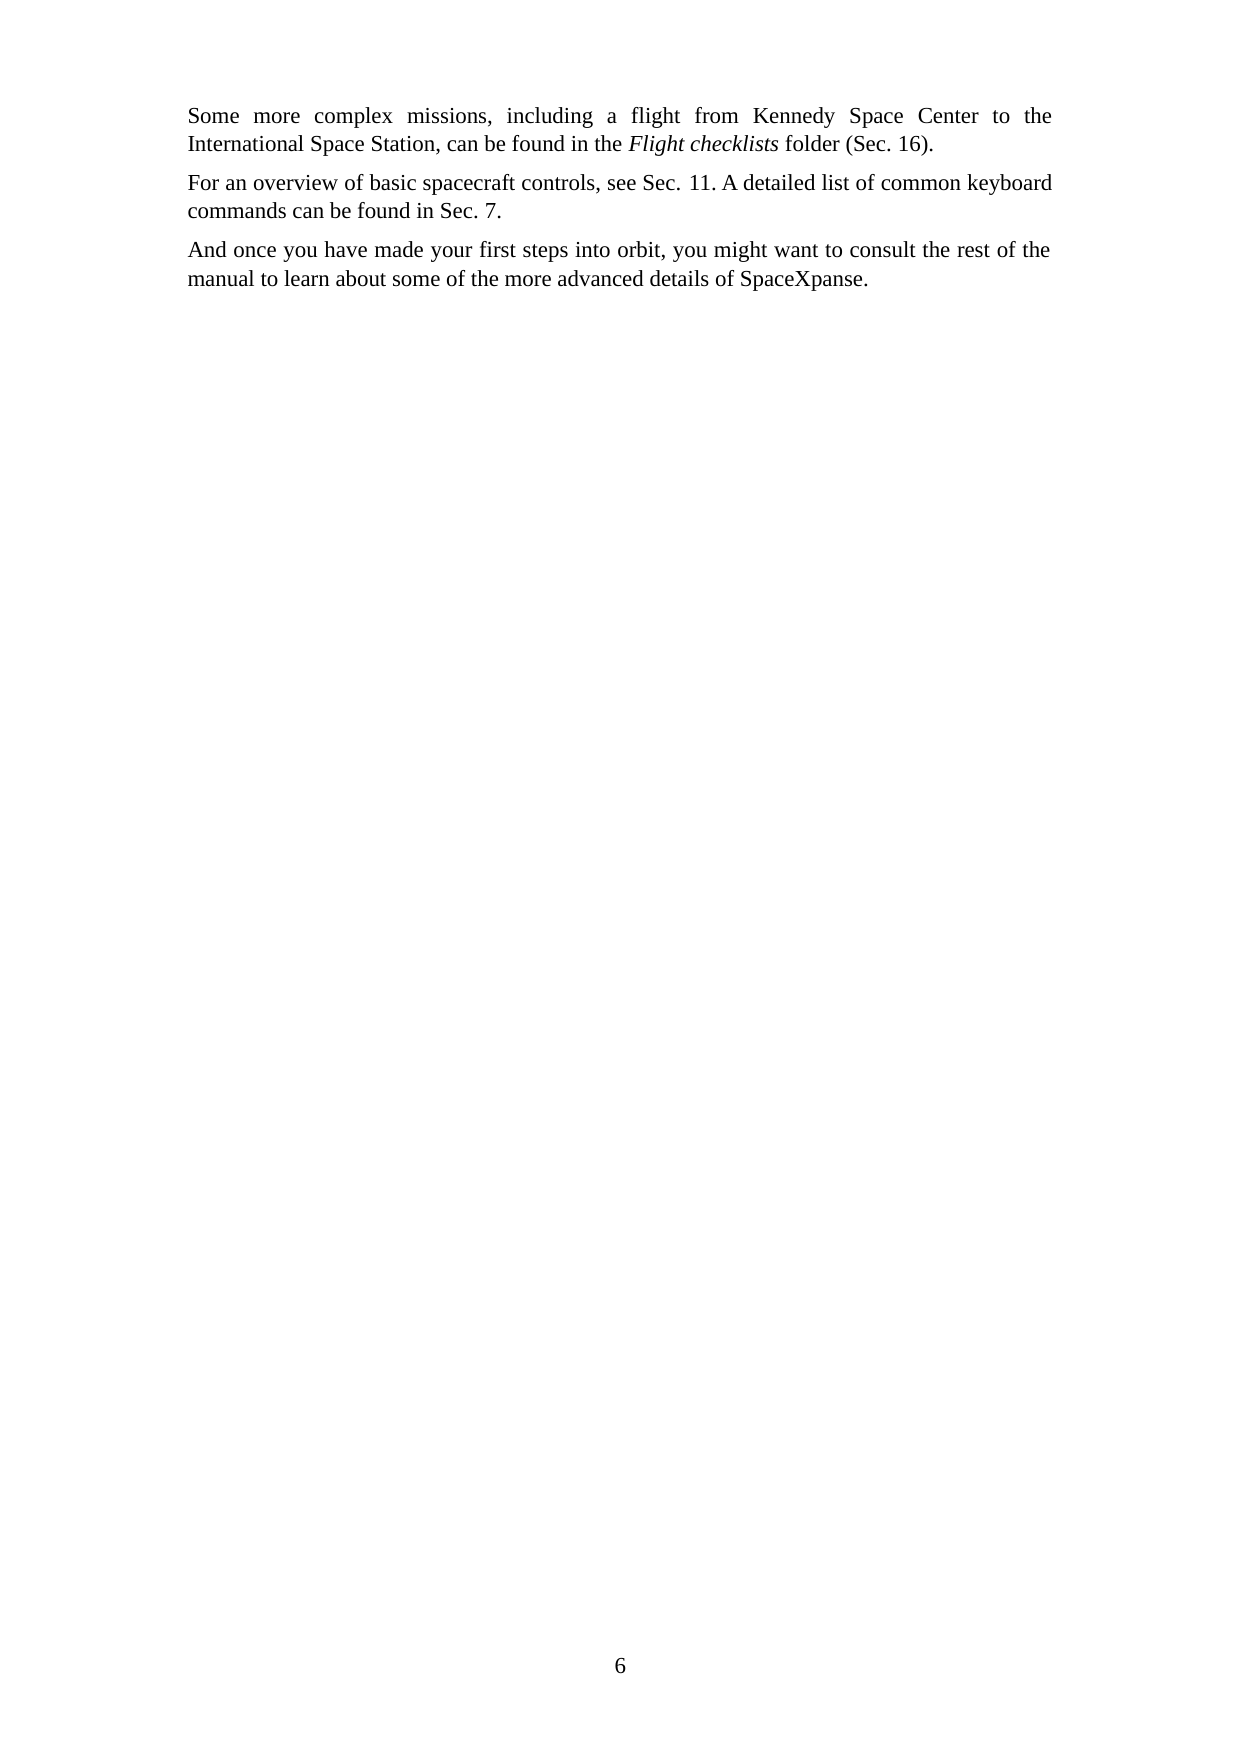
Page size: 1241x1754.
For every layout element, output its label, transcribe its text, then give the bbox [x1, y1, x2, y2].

text For an overview of basic spacecraft controls, see Sec. 11. A detailed list of common keyboard commands can be found in Sec. 7. [187, 168, 1053, 224]
text Some more complex missions, including a flight from Kennedy Space Center to the International Space Station, can be found in the Flight checklists folder (Sec. 16). [187, 100, 1053, 157]
text And once you have made your first steps into orbit, you might want to consult the rest of the manual to learn about some of the more advanced details of SpaceXpanse. [187, 235, 1053, 292]
